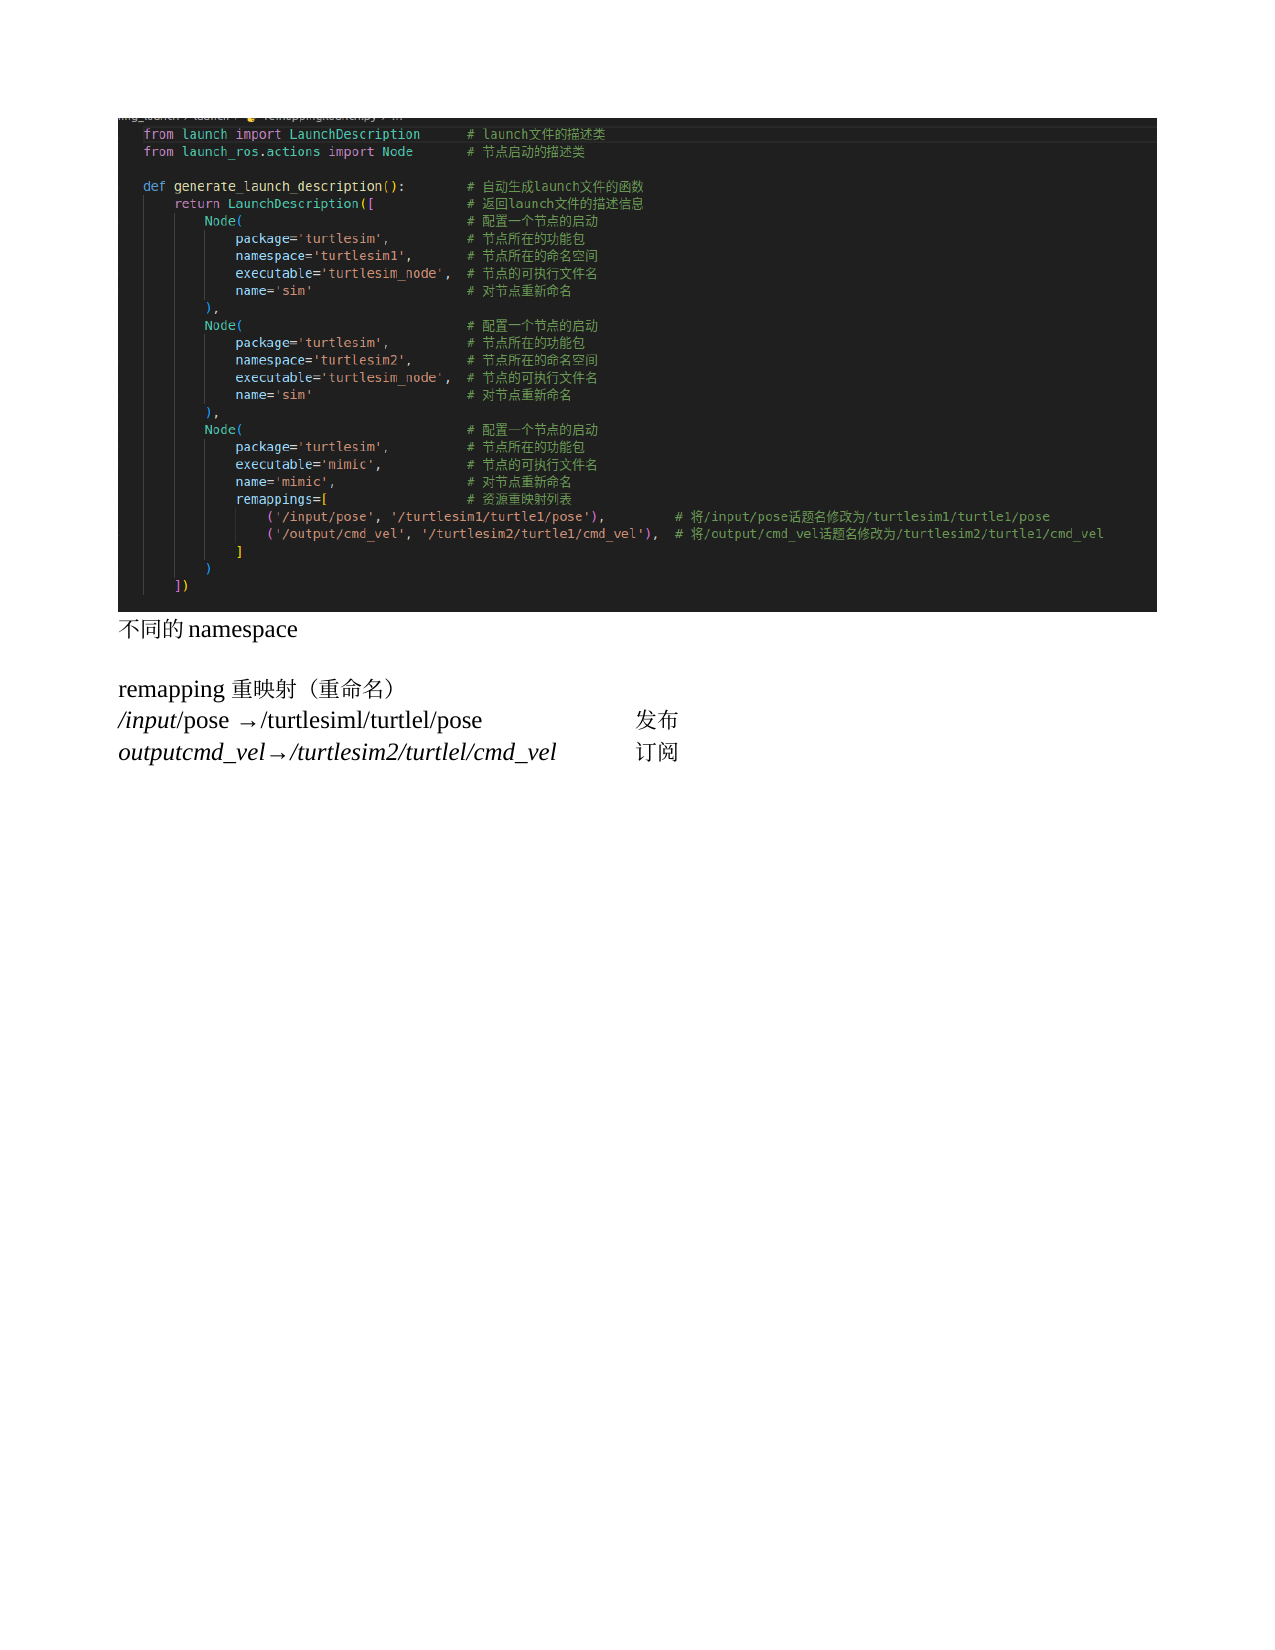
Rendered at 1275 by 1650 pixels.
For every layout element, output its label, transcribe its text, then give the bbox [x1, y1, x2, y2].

text remapping 重映射（重命名） [118, 672, 1157, 703]
text /input/pose →/turtlesiml/turtlel/pose 发布 [118, 703, 1157, 735]
text outputcmd_vel→/turtlesim2/turtlel/cmd_vel 订阅 [118, 735, 1157, 766]
picture [118, 118, 1157, 612]
text 不同的namespace [118, 612, 1157, 643]
